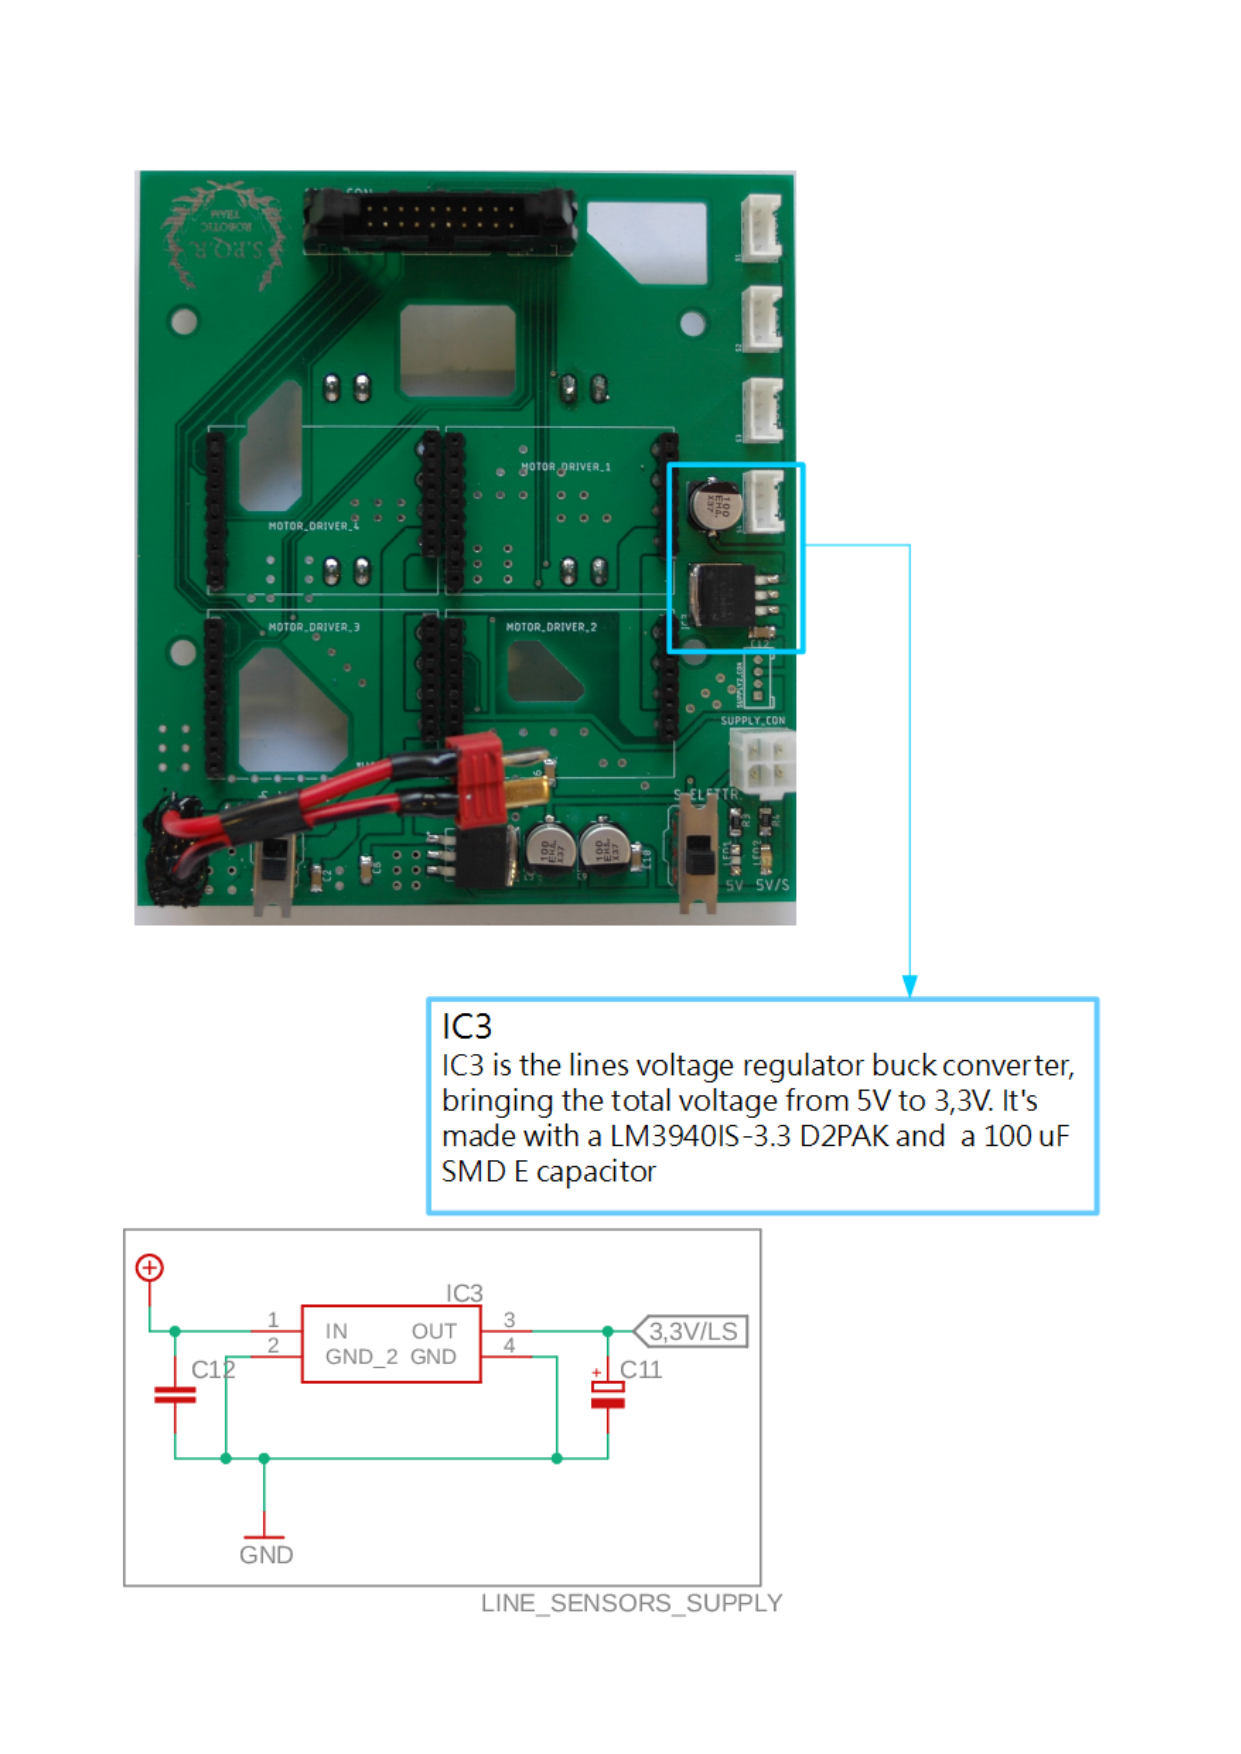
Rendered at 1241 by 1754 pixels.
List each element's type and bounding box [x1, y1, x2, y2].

picture [54, 90, 1177, 1678]
